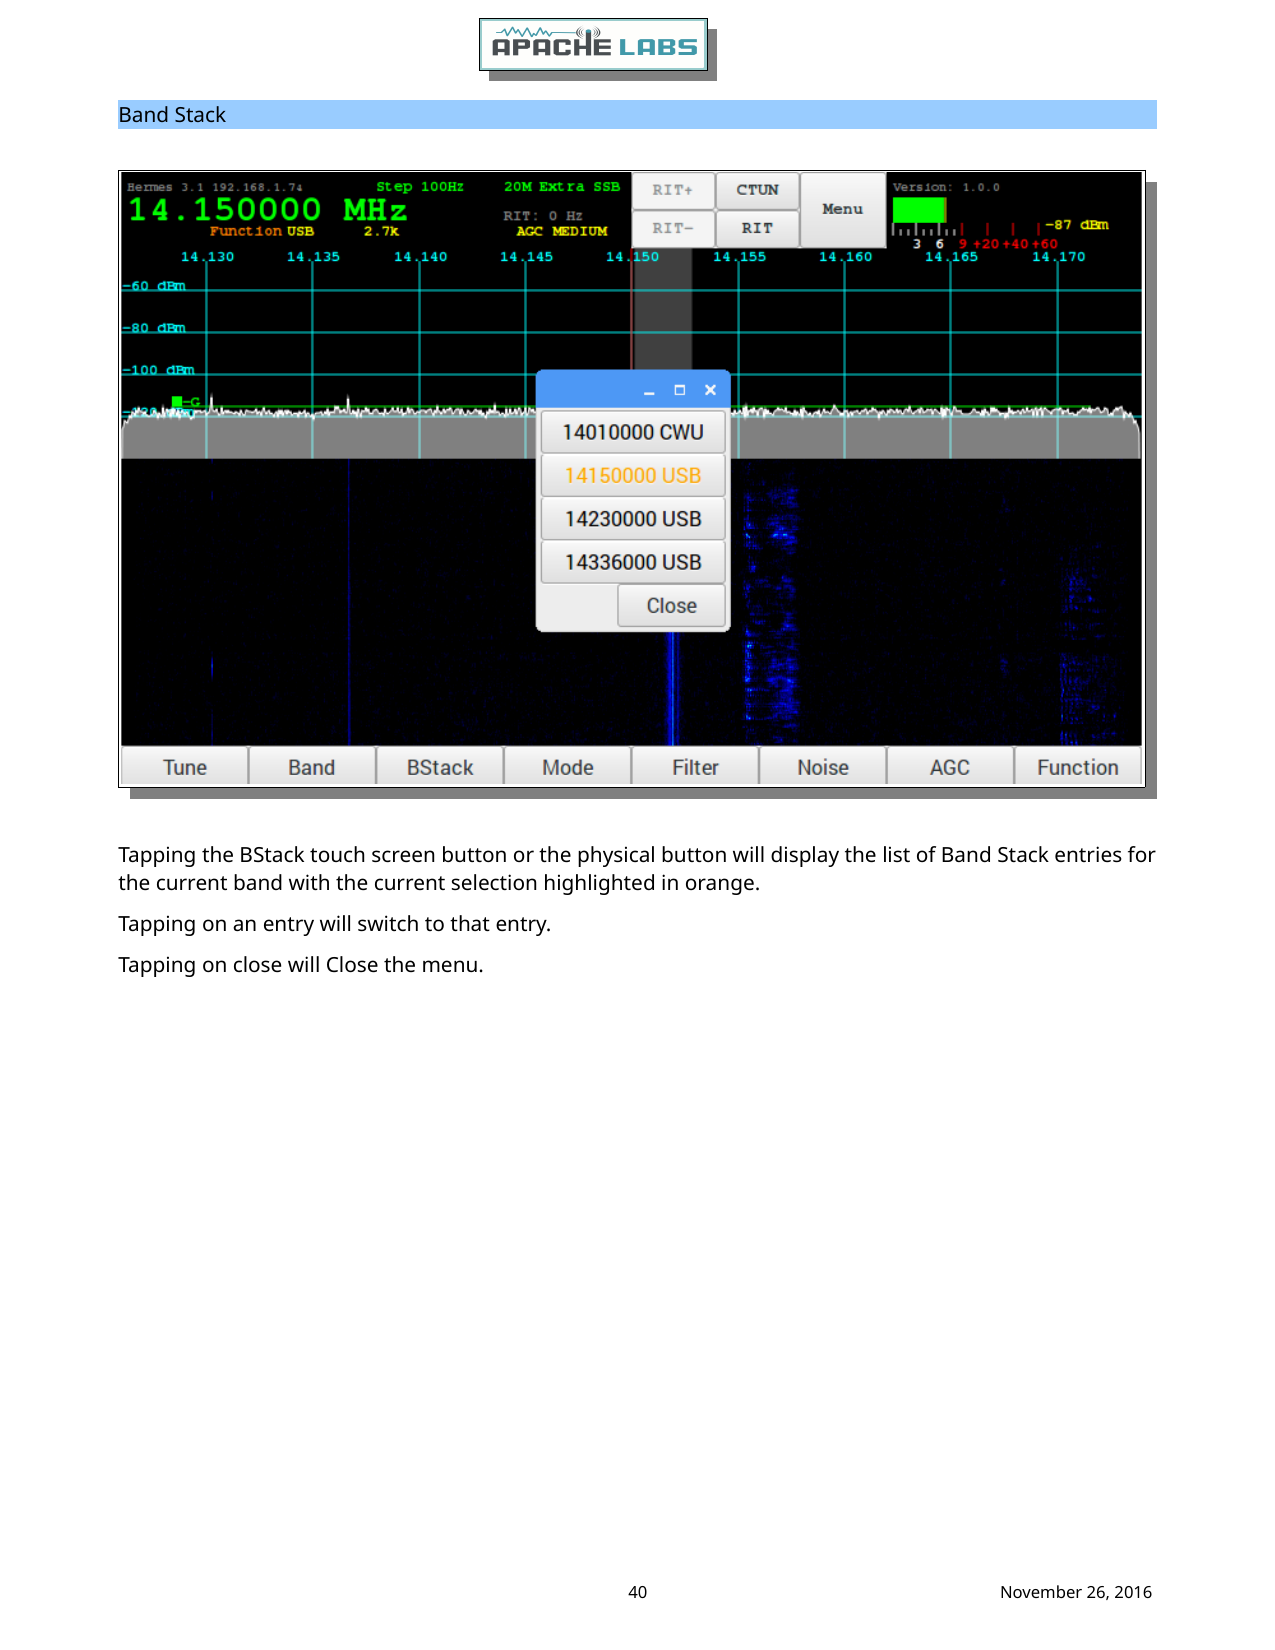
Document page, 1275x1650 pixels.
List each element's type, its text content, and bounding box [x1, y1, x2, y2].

text Tapping the BStack touch screen button or the physical button will display the list of Band Stack entries for the current band with the current selection highlighted in orange. [118, 840, 1157, 897]
text Tapping on an entry will switch to that entry. [118, 909, 1157, 938]
text Tapping on close will Close the menu. [118, 950, 1157, 979]
picture [121, 172, 1142, 784]
subtitle Band Stack [118, 100, 1157, 129]
picture [482, 21, 704, 68]
